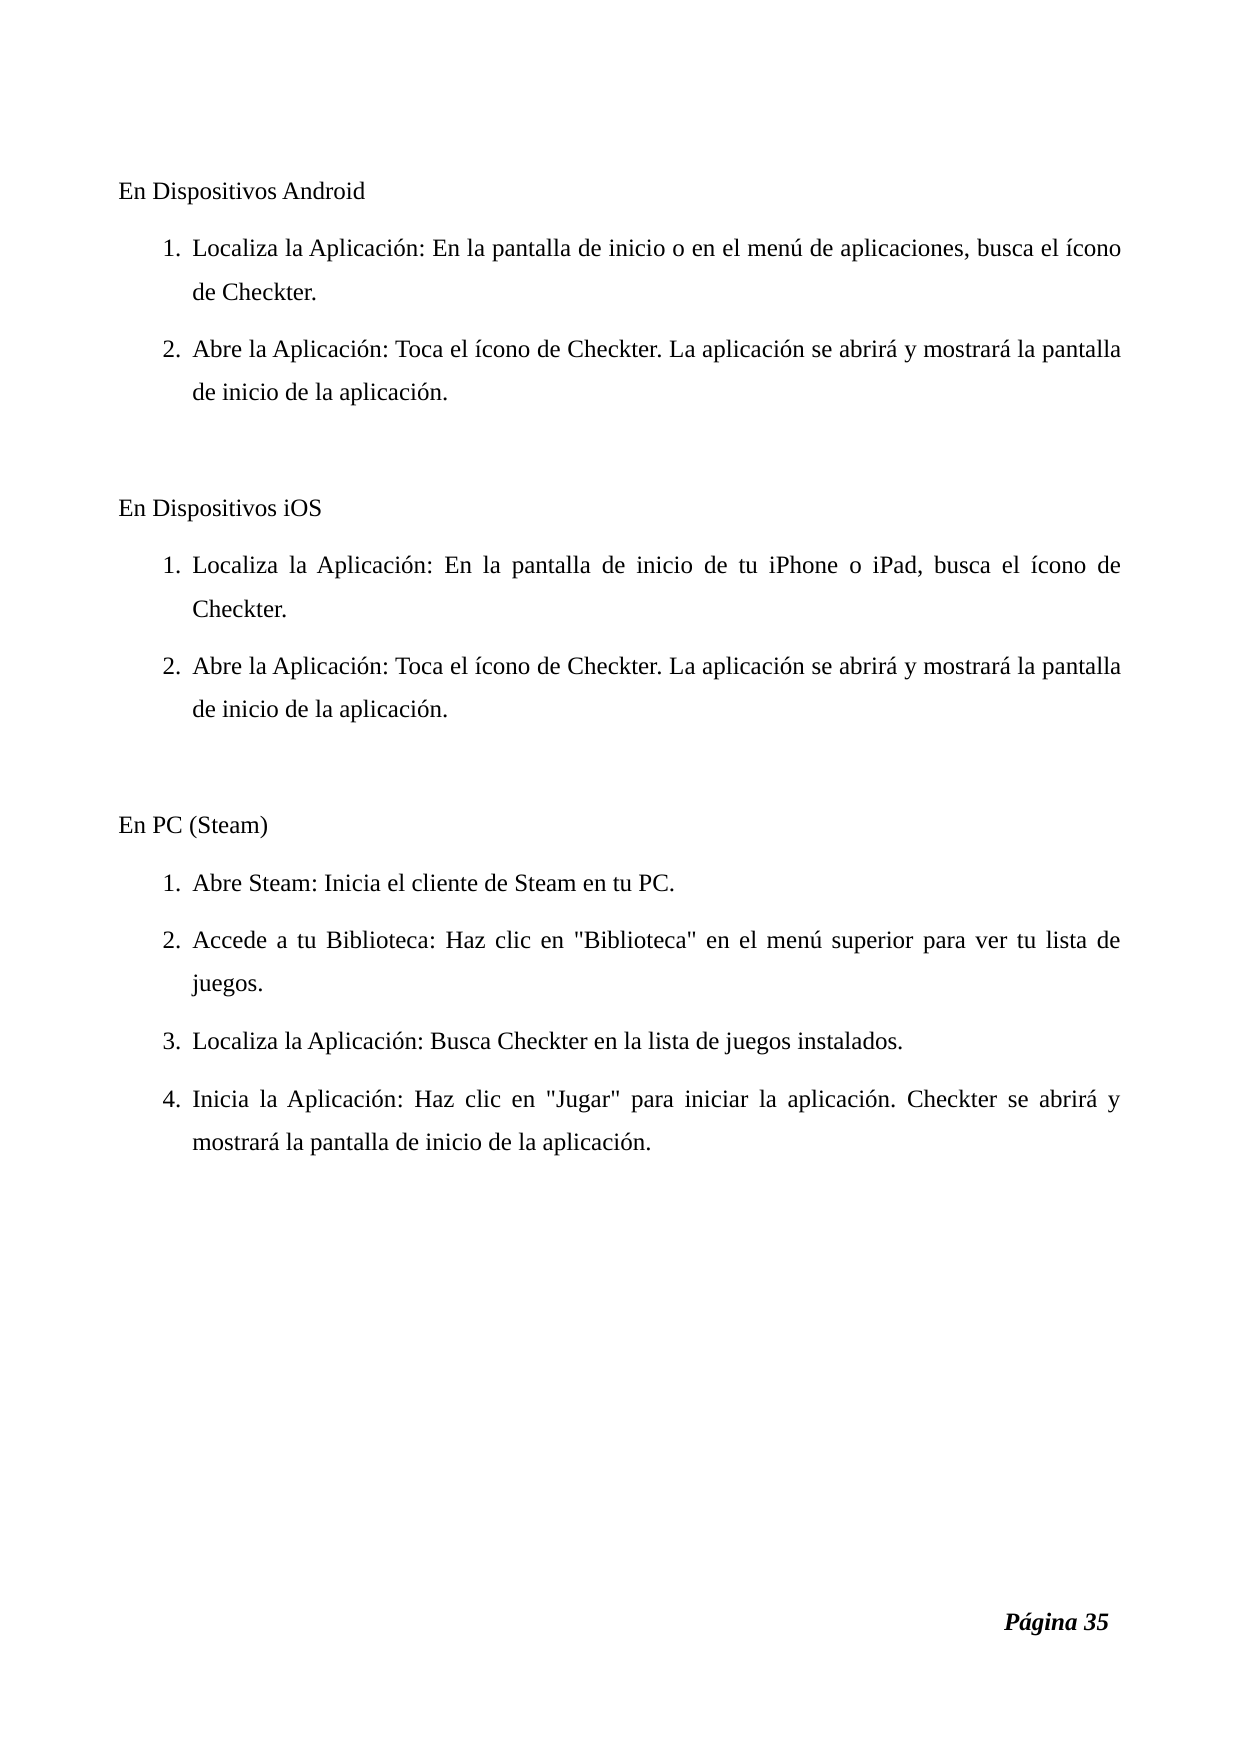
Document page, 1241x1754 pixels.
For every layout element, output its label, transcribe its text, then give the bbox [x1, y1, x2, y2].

list Inicia la Aplicación: Haz clic en "Jugar" para iniciar la aplicación. Checkter se abrirá y mostrará la pantalla de inicio de la aplicación. [162, 1084, 1122, 1156]
text En Dispositivos iOS [118, 493, 1122, 522]
text En PC (Steam) [118, 810, 1122, 839]
list Accede a tu Biblioteca: Haz clic en "Biblioteca" en el menú superior para ver tu lista de juegos. [162, 925, 1122, 997]
list Abre la Aplicación: Toca el ícono de Checkter. La aplicación se abrirá y mostrará la pantalla de inicio de la aplicación. [162, 651, 1122, 723]
list Localiza la Aplicación: En la pantalla de inicio de tu iPhone o iPad, busca el ícono de Checkter. [162, 551, 1122, 622]
text En Dispositivos Android [118, 176, 1122, 204]
list Localiza la Aplicación: Busca Checkter en la lista de juegos instalados. [162, 1026, 1122, 1055]
list Abre la Aplicación: Toca el ícono de Checkter. La aplicación se abrirá y mostrará la pantalla de inicio de la aplicación. [162, 334, 1122, 406]
list Localiza la Aplicación: En la pantalla de inicio o en el menú de aplicaciones, busca el ícono de Checkter. [162, 233, 1122, 305]
list Abre Steam: Inicia el cliente de Steam en tu PC. [162, 868, 1122, 896]
